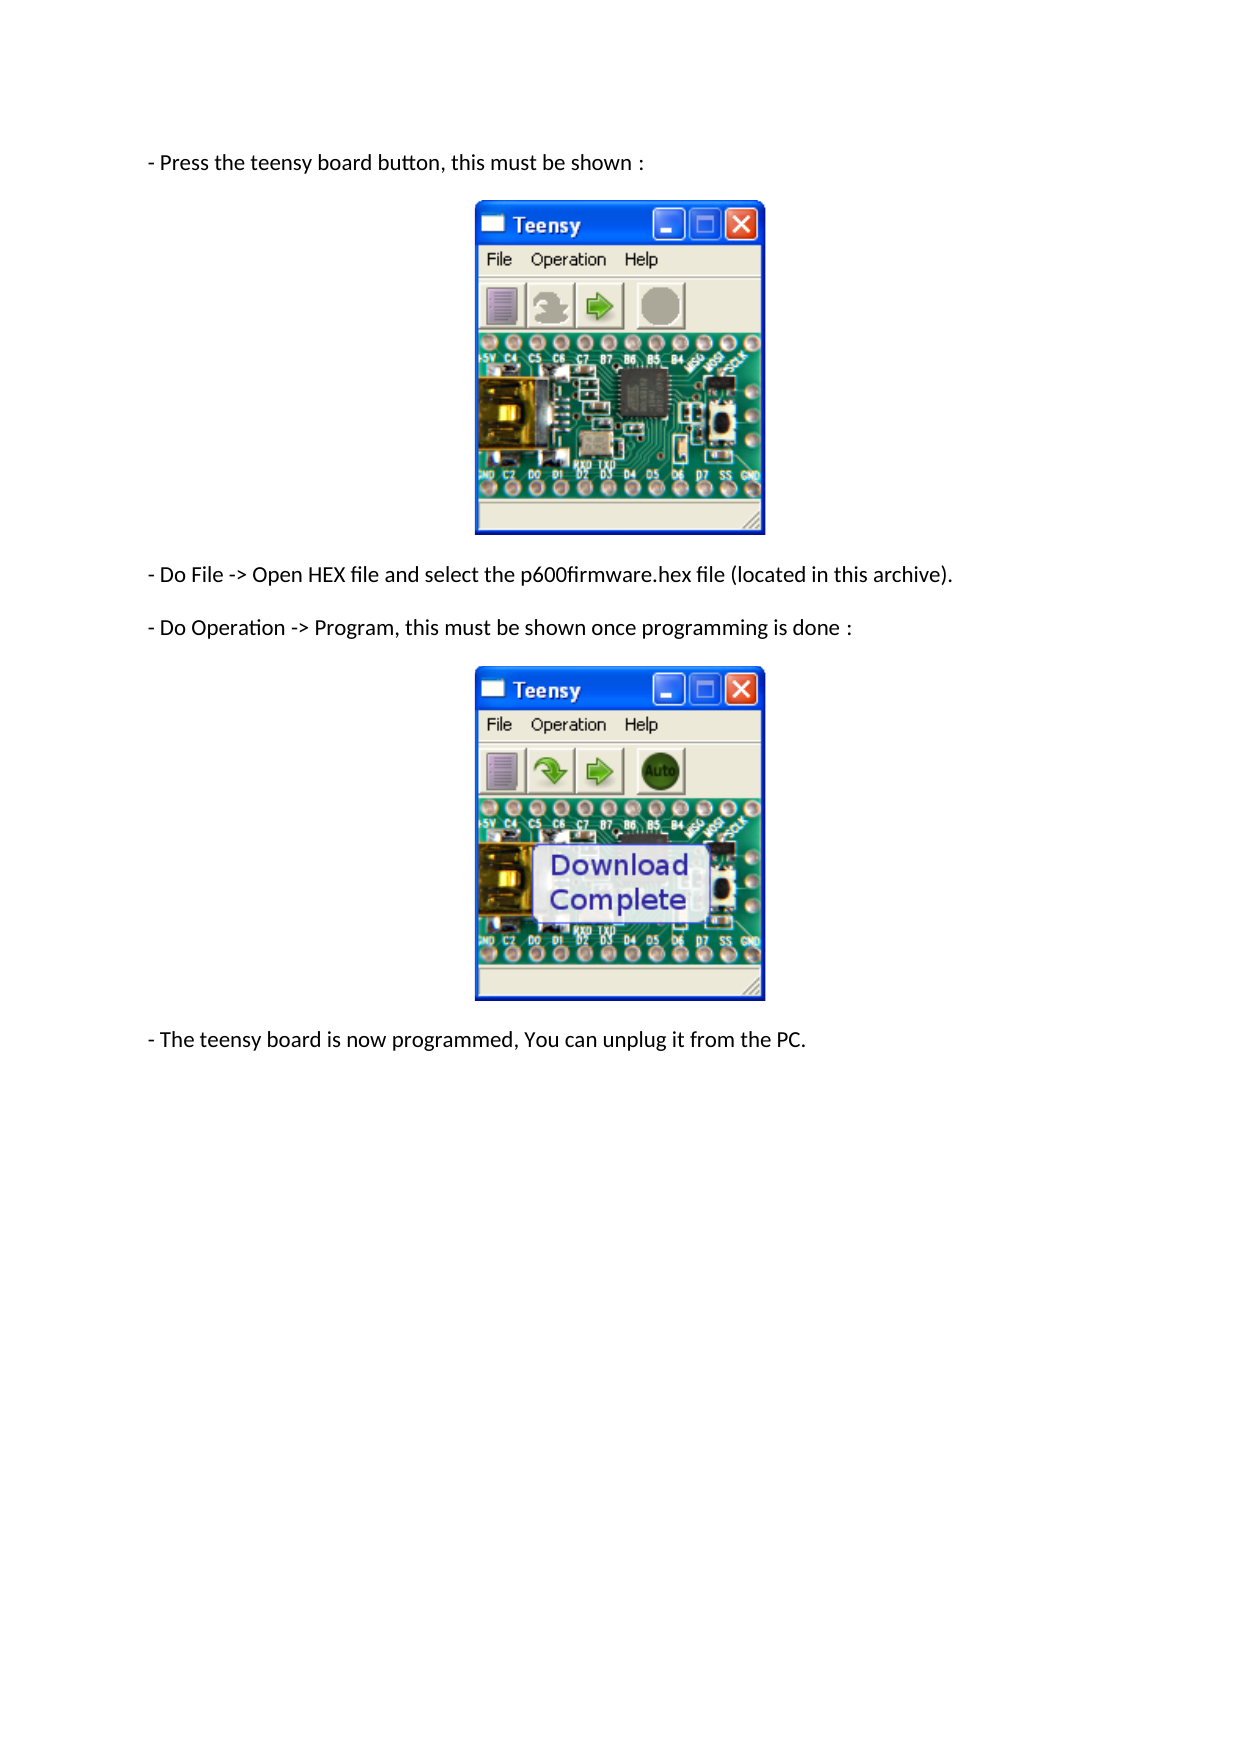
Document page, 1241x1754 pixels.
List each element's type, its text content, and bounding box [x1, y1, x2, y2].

text - Press the teensy board button, this must be shown : [148, 148, 1093, 176]
picture [474, 666, 766, 1001]
picture [474, 200, 766, 535]
text - Do Operation -> Program, this must be shown once programming is done : [148, 613, 1093, 641]
text - Do File -> Open HEX file and select the p600firmware.hex file (located in this archive). [148, 560, 1093, 588]
text - The teensy board is now programmed, You can unplug it from the PC. [148, 1025, 1093, 1053]
